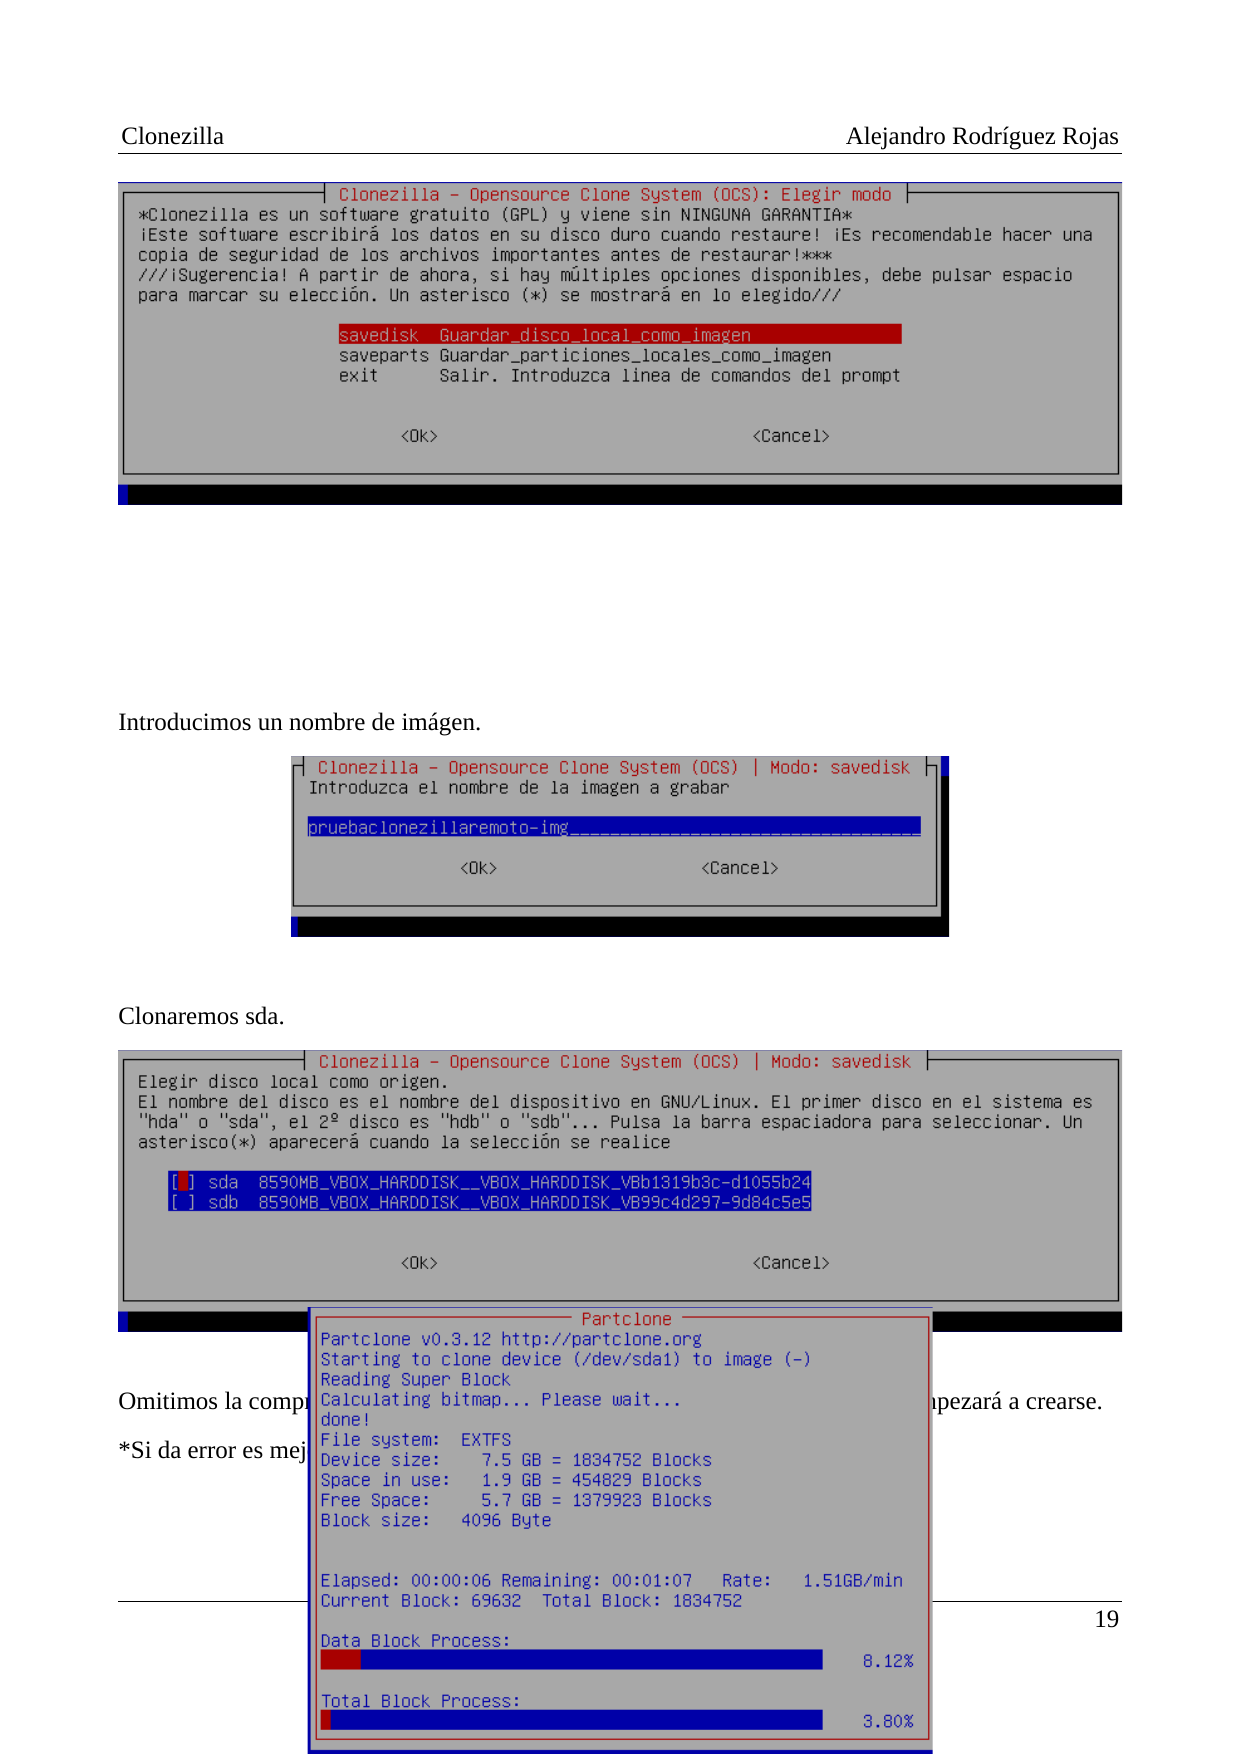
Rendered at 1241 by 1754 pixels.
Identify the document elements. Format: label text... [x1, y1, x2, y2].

text *Si da error es mejor hacer la comprobación. [933, 1436, 1122, 1464]
text Clonaremos sda. [118, 1001, 1122, 1030]
text *Si da error es mejor hacer la comprobación. [118, 1436, 307, 1464]
picture [291, 756, 950, 937]
text Omitimos la comprobación y reparación de errores y no ciframos la imágen, y empezará a crearse. [118, 1386, 307, 1415]
picture [118, 1050, 1123, 1754]
picture [118, 182, 1123, 505]
text Introducimos un nombre de imágen. [118, 707, 1122, 736]
text Omitimos la comprobación y reparación de errores y no ciframos la imágen, y empezará a crearse. [933, 1386, 1122, 1415]
